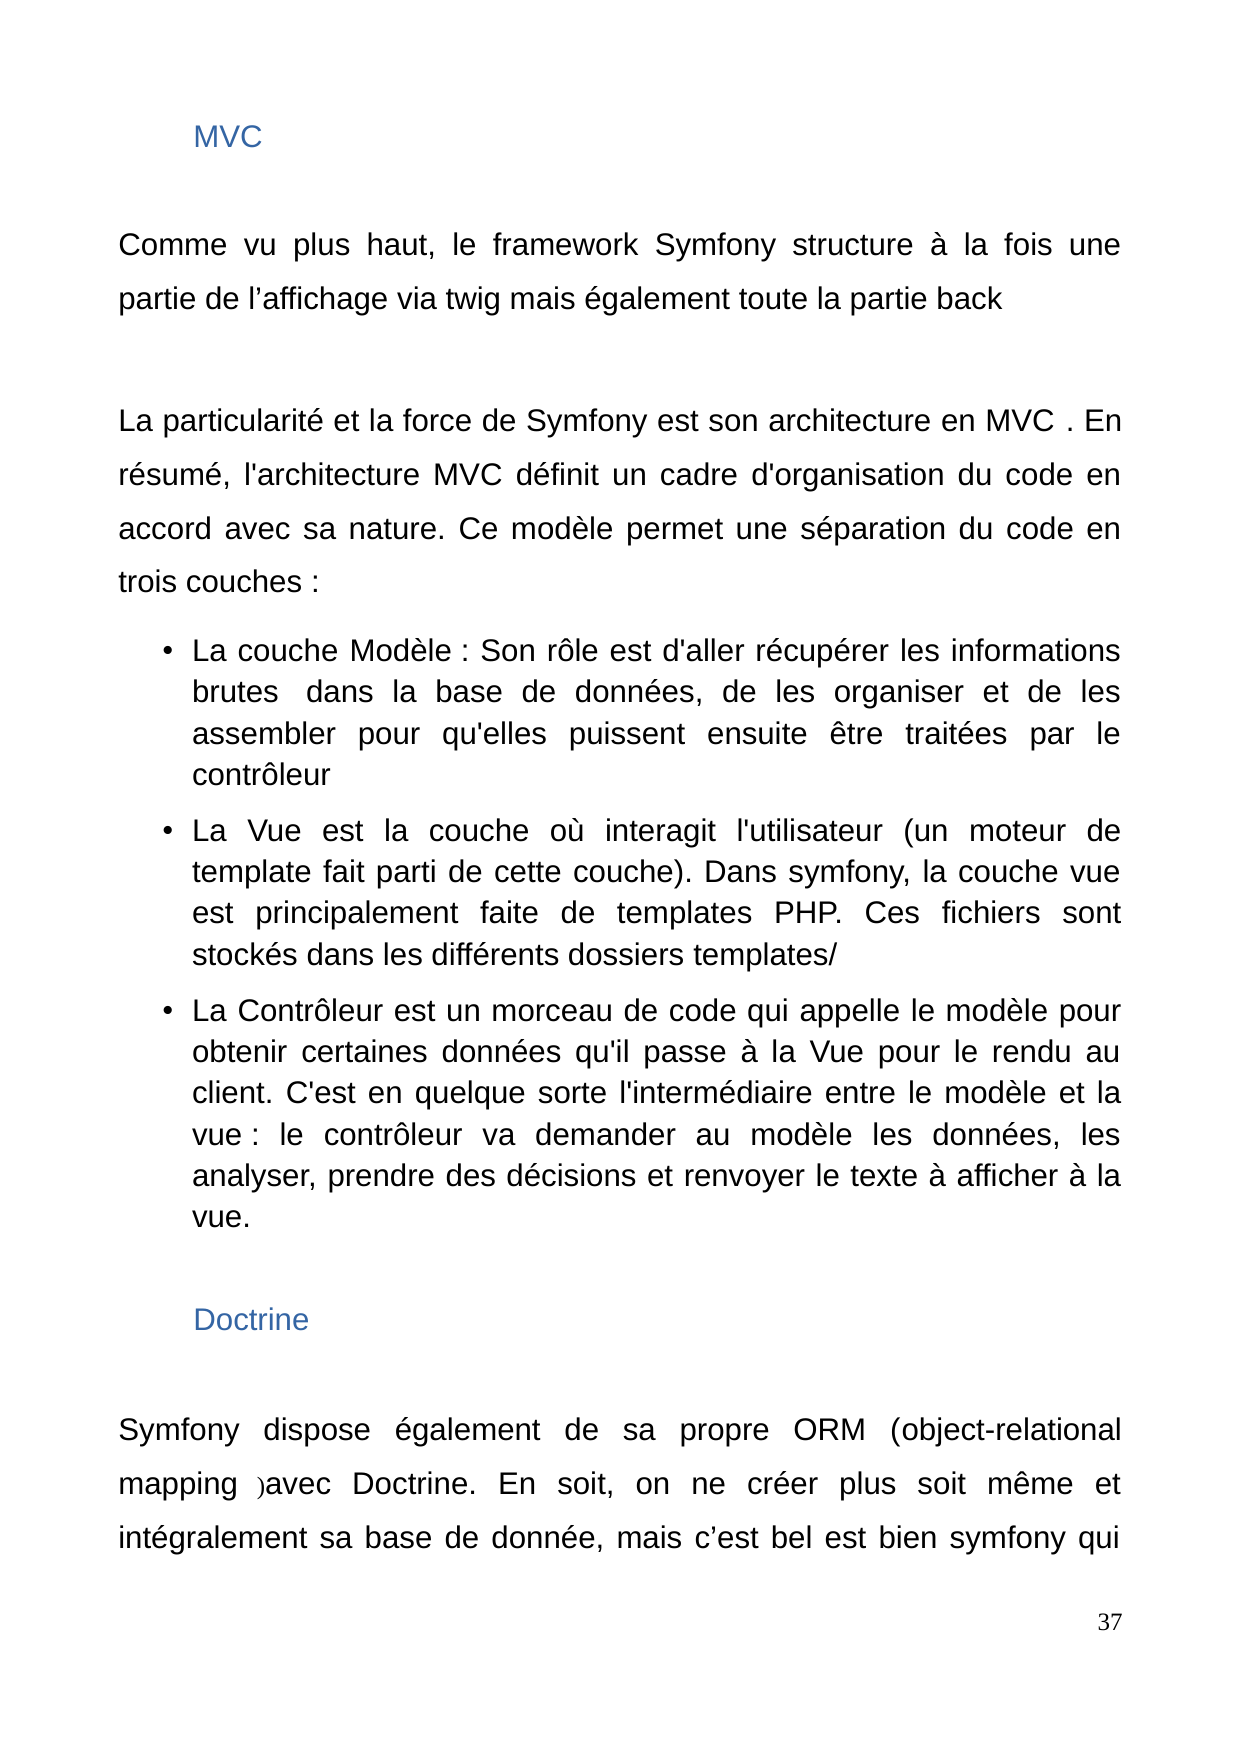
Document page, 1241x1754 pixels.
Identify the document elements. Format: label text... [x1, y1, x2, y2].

text MVC [118, 118, 1122, 154]
list La Vue est la couche où interagit l'utilisateur (un moteur de template fait parti de cette couche). Dans symfony, la couche vue est principalement faite de templates PHP. Ces fichiers sont stockés dans les différents dossiers templates/ [162, 812, 1122, 972]
list La couche Modèle : Son rôle est d'aller récupérer les informations brutes dans la base de données, de les organiser et de les assembler pour qu'elles puissent ensuite être traitées par le contrôleur [162, 632, 1122, 792]
text Doctrine [118, 1301, 1122, 1337]
text La particularité et la force de Symfony est son architecture en MVC . En résumé, l'architecture MVC définit un cadre d'organisation du code en accord avec sa nature. Ce modèle permet une séparation du code en trois couches : [118, 402, 1122, 599]
text Symfony dispose également de sa propre ORM (object-relational mapping )avec Doctrine. En soit, on ne créer plus soit même et intégralement sa base de donnée, mais c’est bel est bien symfony qui [118, 1411, 1122, 1555]
text Comme vu plus haut, le framework Symfony structure à la fois une partie de l’affichage via twig mais également toute la partie back [118, 226, 1122, 316]
list La Contrôleur est un morceau de code qui appelle le modèle pour obtenir certaines données qu'il passe à la Vue pour le rendu au client. C'est en quelque sorte l'intermédiaire entre le modèle et la vue : le contrôleur va demander au modèle les données, les analyser, prendre des décisions et renvoyer le texte à afficher à la vue. [162, 992, 1122, 1234]
